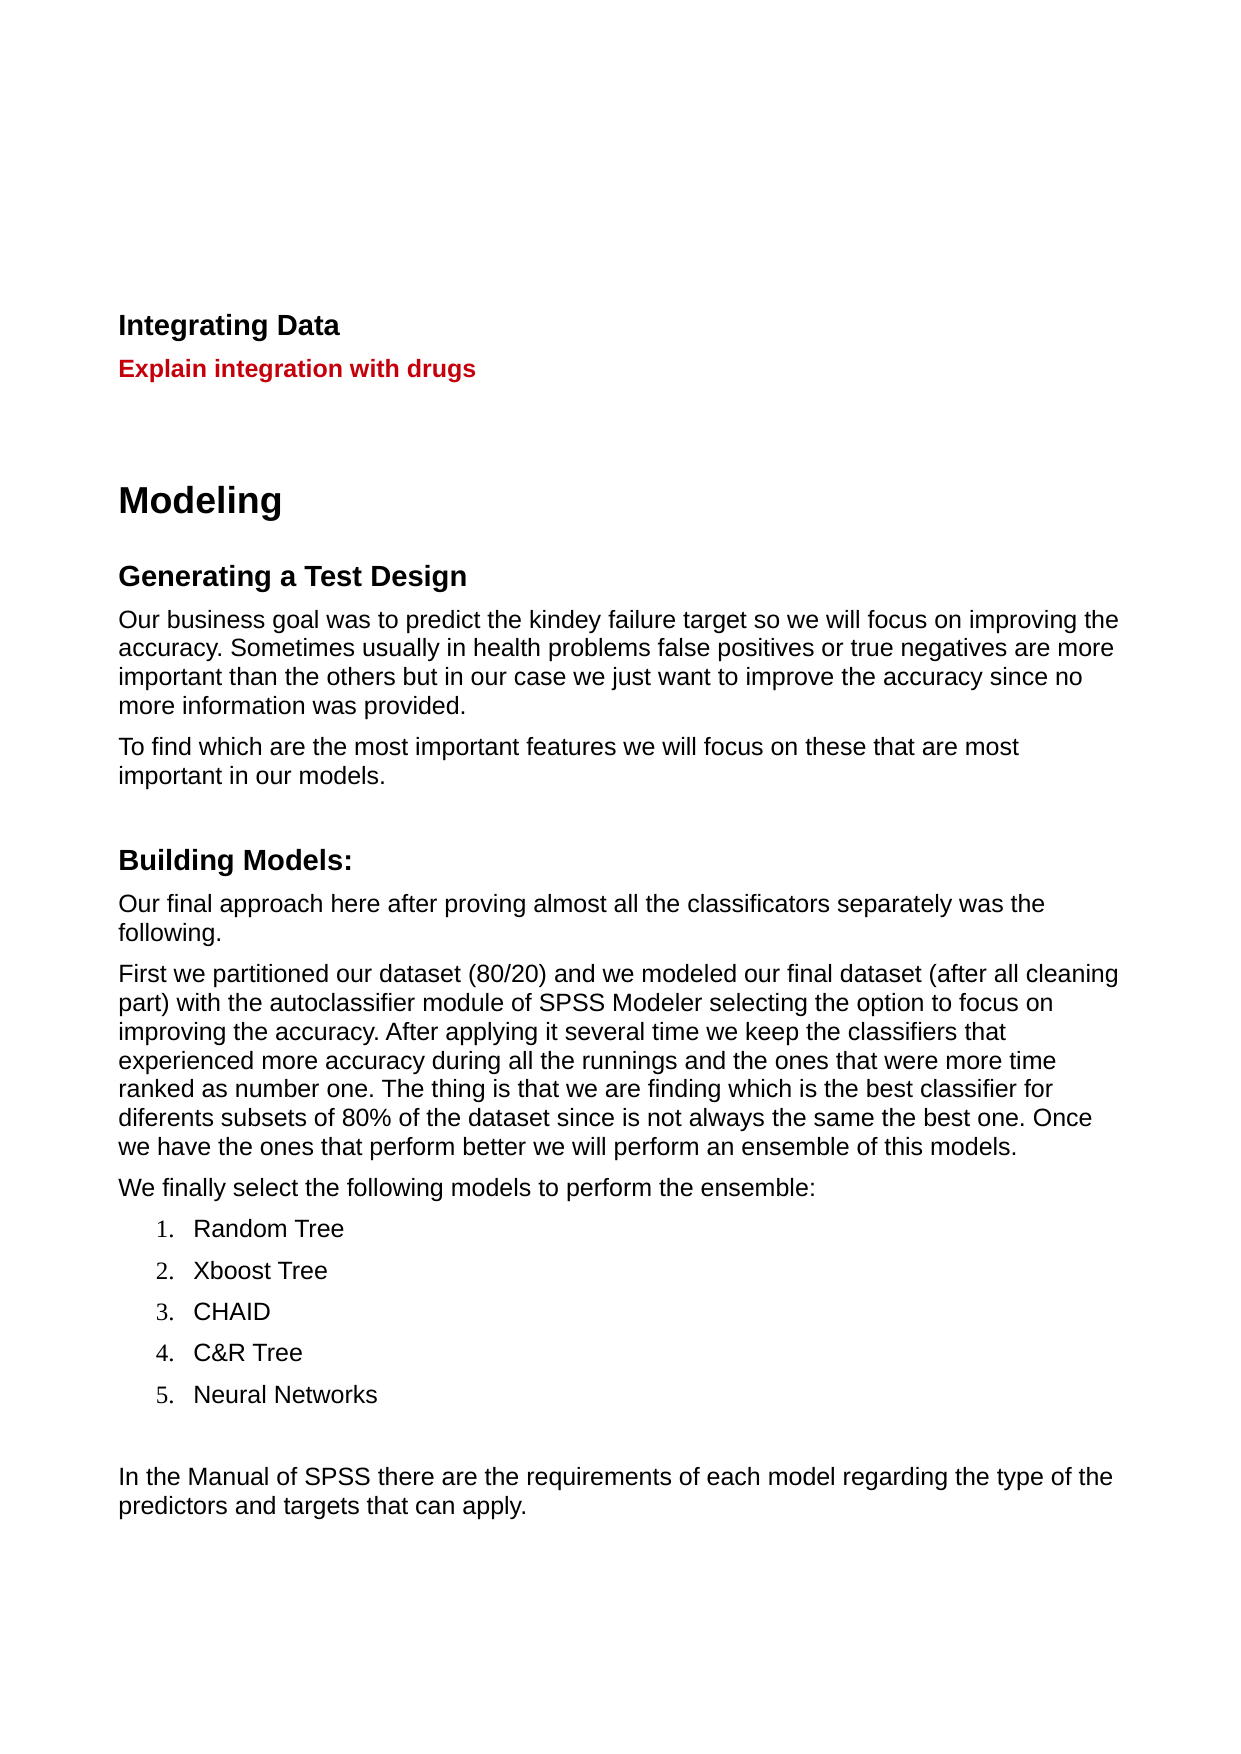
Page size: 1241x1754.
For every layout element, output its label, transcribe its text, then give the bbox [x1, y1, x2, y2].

list Neural Networks [156, 1380, 1122, 1409]
text In the Manual of SPSS there are the requirements of each model regarding the type of the predictors and targets that can apply. [118, 1462, 1122, 1520]
text Our business goal was to predict the kindey failure target so we will focus on improving the accuracy. Sometimes usually in health problems false positives or true negatives are more important than the others but in our case we just want to improve the accuracy since no more information was provided. [118, 604, 1122, 719]
text Building Models: [118, 843, 1122, 877]
text Explain integration with drugs [118, 354, 1122, 383]
subtitle Generating a Test Design [118, 558, 1122, 592]
text Modeling [118, 478, 1122, 521]
list C&R Tree [156, 1338, 1122, 1367]
text Our final approach here after proving almost all the classificators separately was the following. [118, 889, 1122, 947]
text We finally select the following models to perform the ensemble: [118, 1173, 1122, 1202]
list CHAID [156, 1297, 1122, 1326]
list Xboost Tree [156, 1256, 1122, 1284]
text First we partitioned our dataset (80/20) and we modeled our final dataset (after all cleaning part) with the autoclassifier module of SPSS Modeler selecting the option to focus on improving the accuracy. After applying it several time we keep the classifiers that experienced more accuracy during all the runnings and the ones that were more time ranked as number one. The thing is that we are finding which is the best classifier for diferents subsets of 80% of the dataset since is not always the same the best one. Once we have the ones that perform better we will perform an ensemble of this models. [118, 959, 1122, 1161]
list Random Tree [156, 1214, 1122, 1243]
text To find which are the most important features we will focus on these that are most important in our models. [118, 732, 1122, 789]
subtitle Integrating Data [118, 308, 1122, 342]
